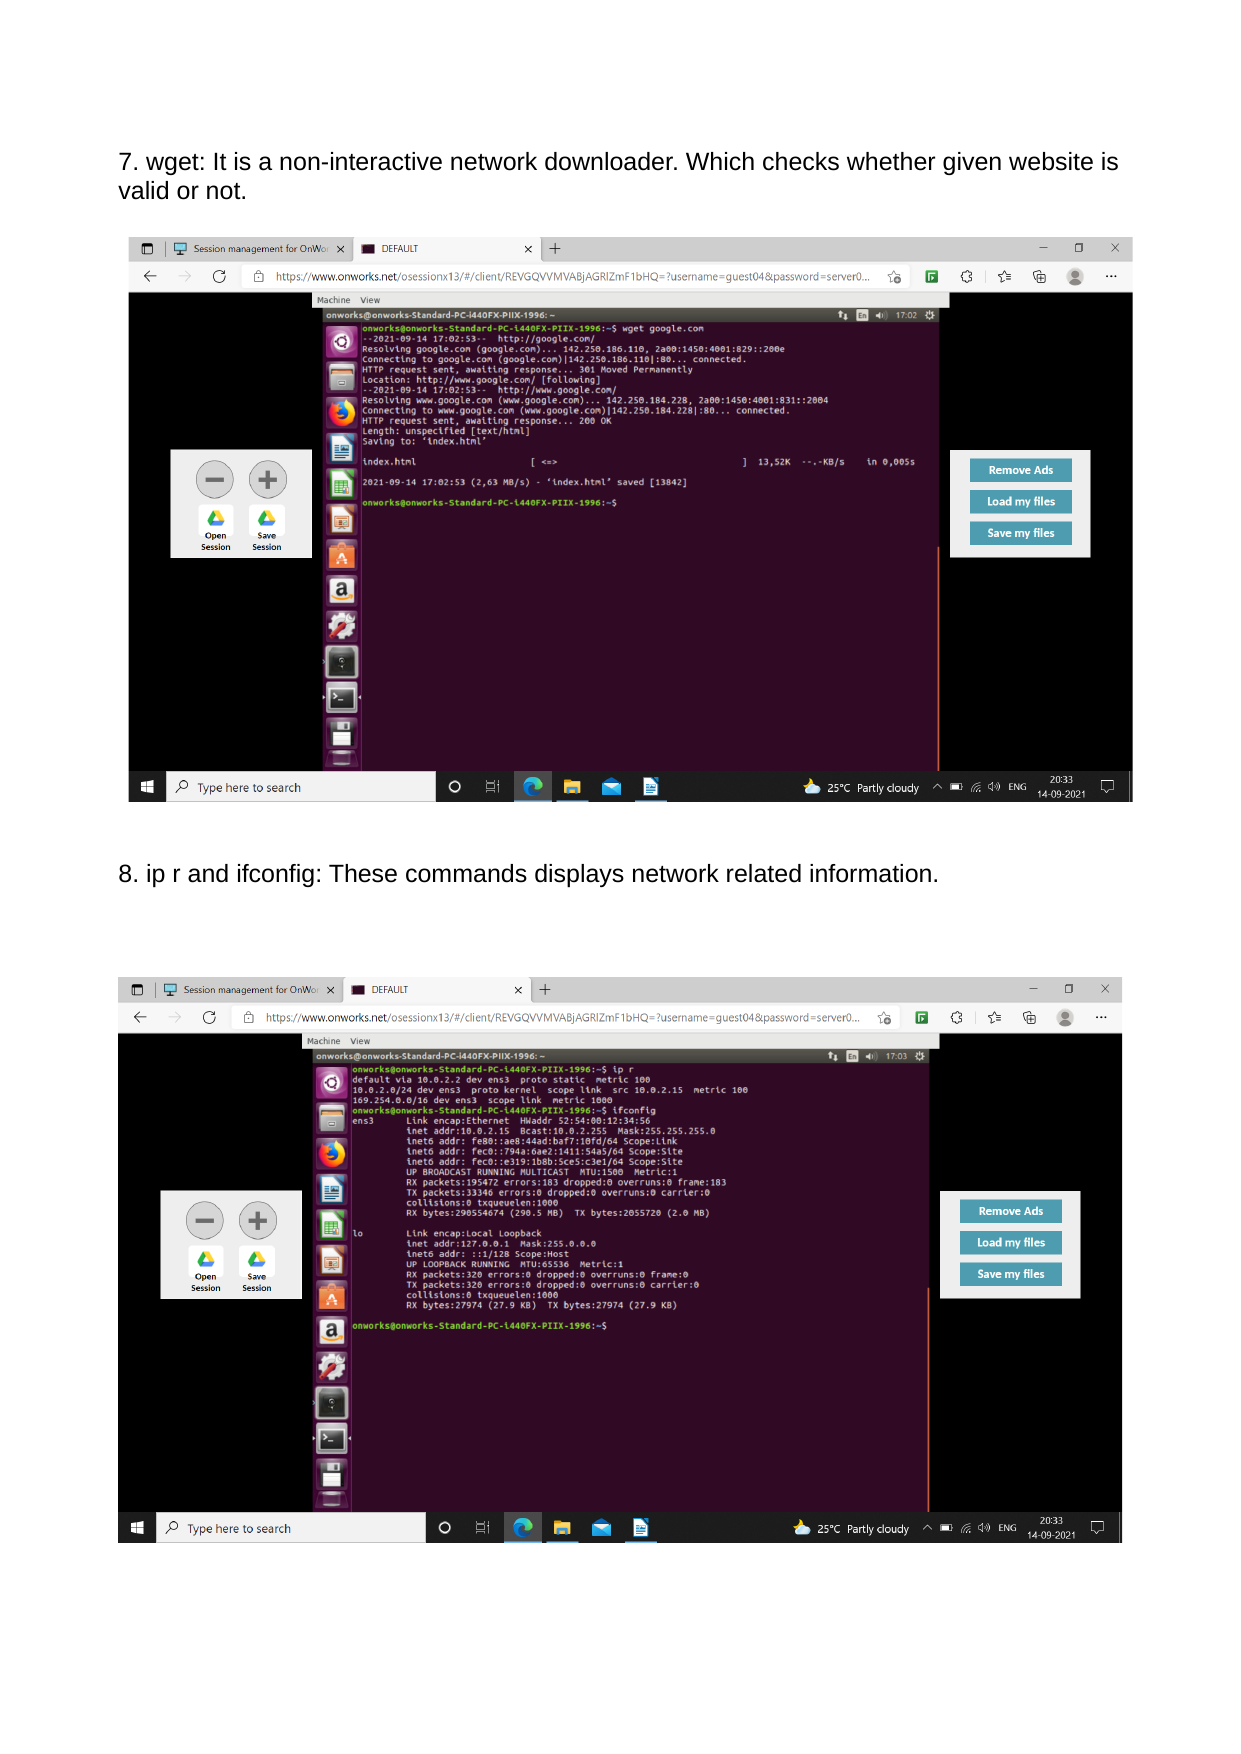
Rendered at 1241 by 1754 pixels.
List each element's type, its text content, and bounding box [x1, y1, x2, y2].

picture [128, 237, 1133, 802]
text 8. ip r and ifconfig: These commands displays network related information. [118, 859, 1122, 888]
picture [118, 977, 1123, 1543]
text 7. wget: It is a non-interactive network downloader. Which checks whether given website is valid or not. [118, 147, 1122, 204]
